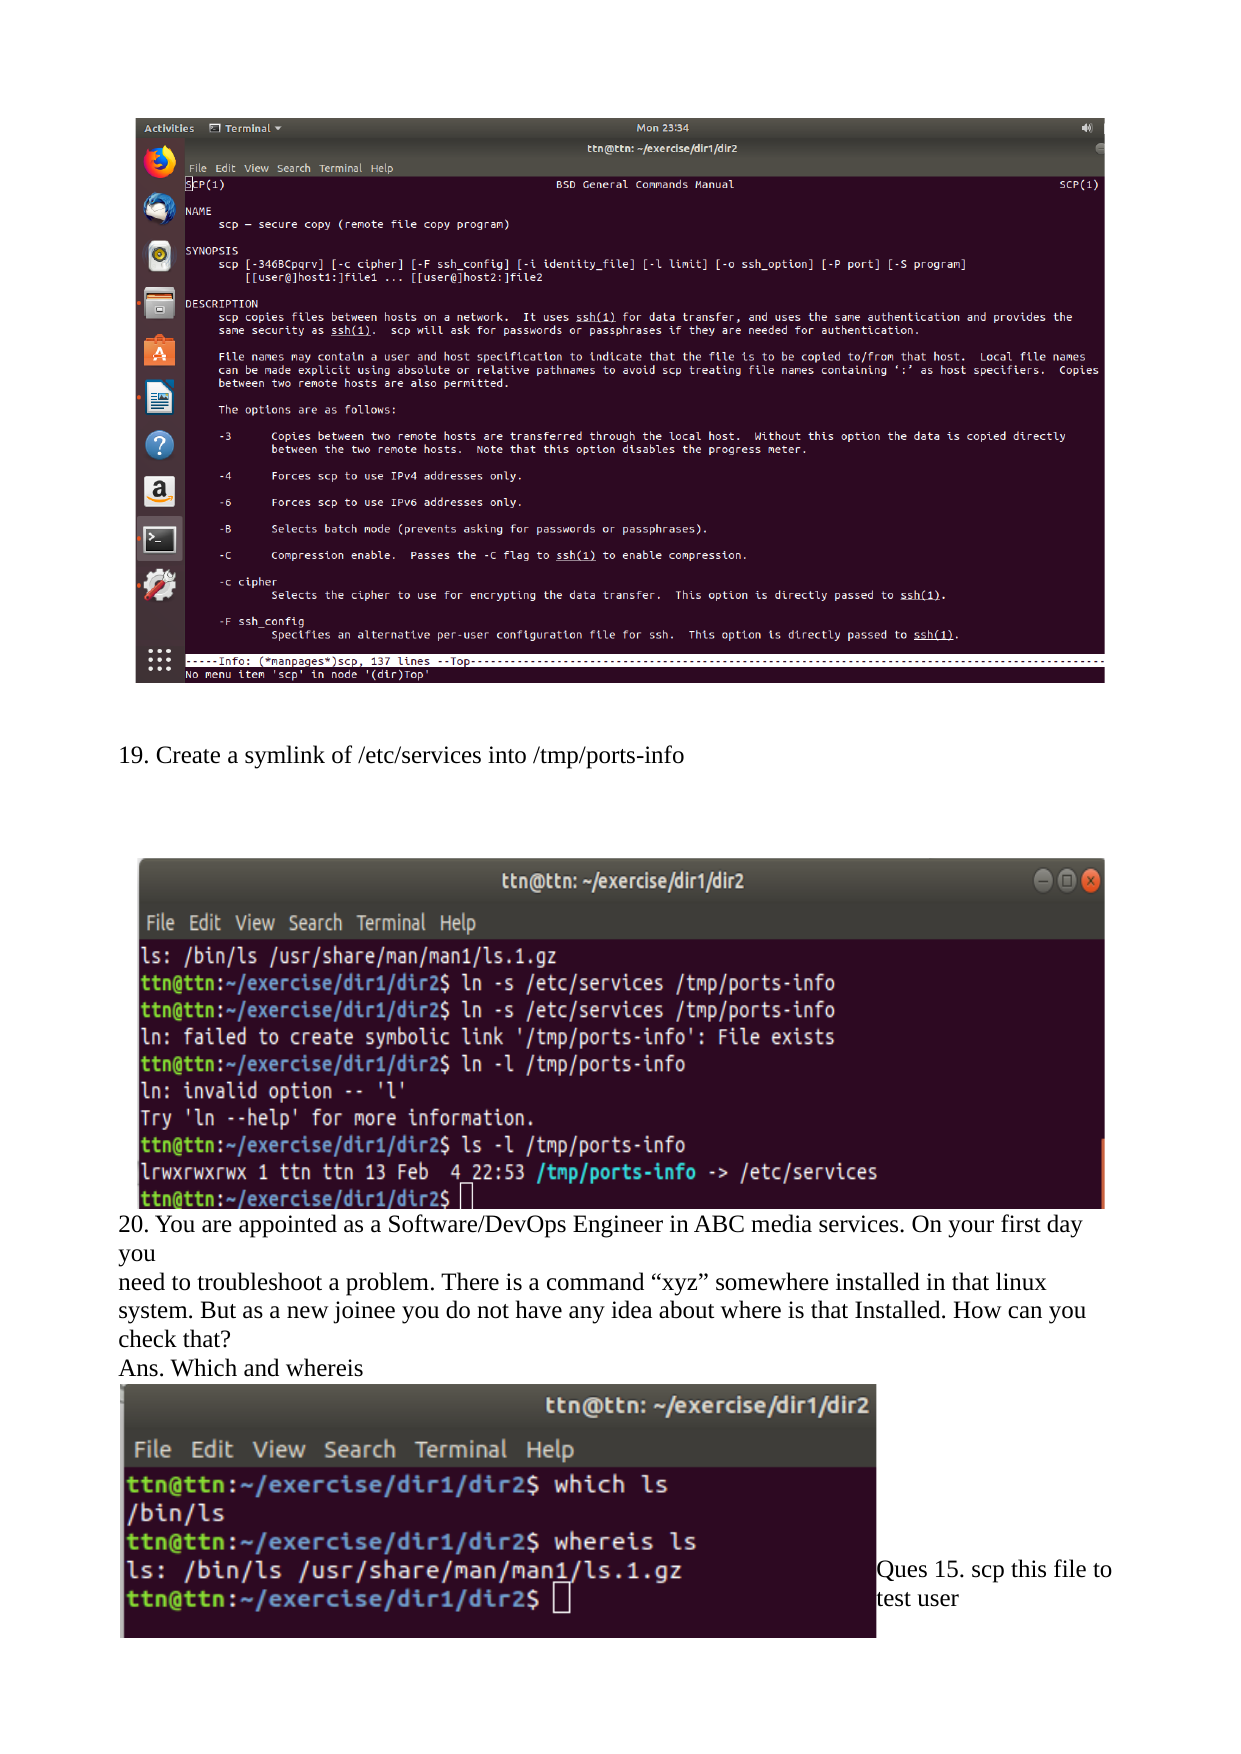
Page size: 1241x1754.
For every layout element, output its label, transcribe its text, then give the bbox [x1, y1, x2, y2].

picture [120, 1384, 654, 1638]
text system. But as a new joinee you do not have any idea about where is that Installed. How can you [118, 1295, 1122, 1324]
text Ques 15. scp this file to test user [654, 1554, 1122, 1612]
text 20. You are appointed as a Software/DevOps Engineer in ABC media services. On your first day you [118, 855, 1122, 1267]
picture [135, 118, 1105, 683]
text Ans. Which and whereis [118, 1353, 1122, 1382]
text need to troubleshoot a problem. There is a command “xyz” somewhere installed in that linux [118, 1267, 1122, 1295]
picture [137, 858, 1105, 1209]
text check that? [118, 1324, 1122, 1353]
text 19. Create a symlink of /etc/services into /tmp/ports-info [118, 740, 1122, 769]
